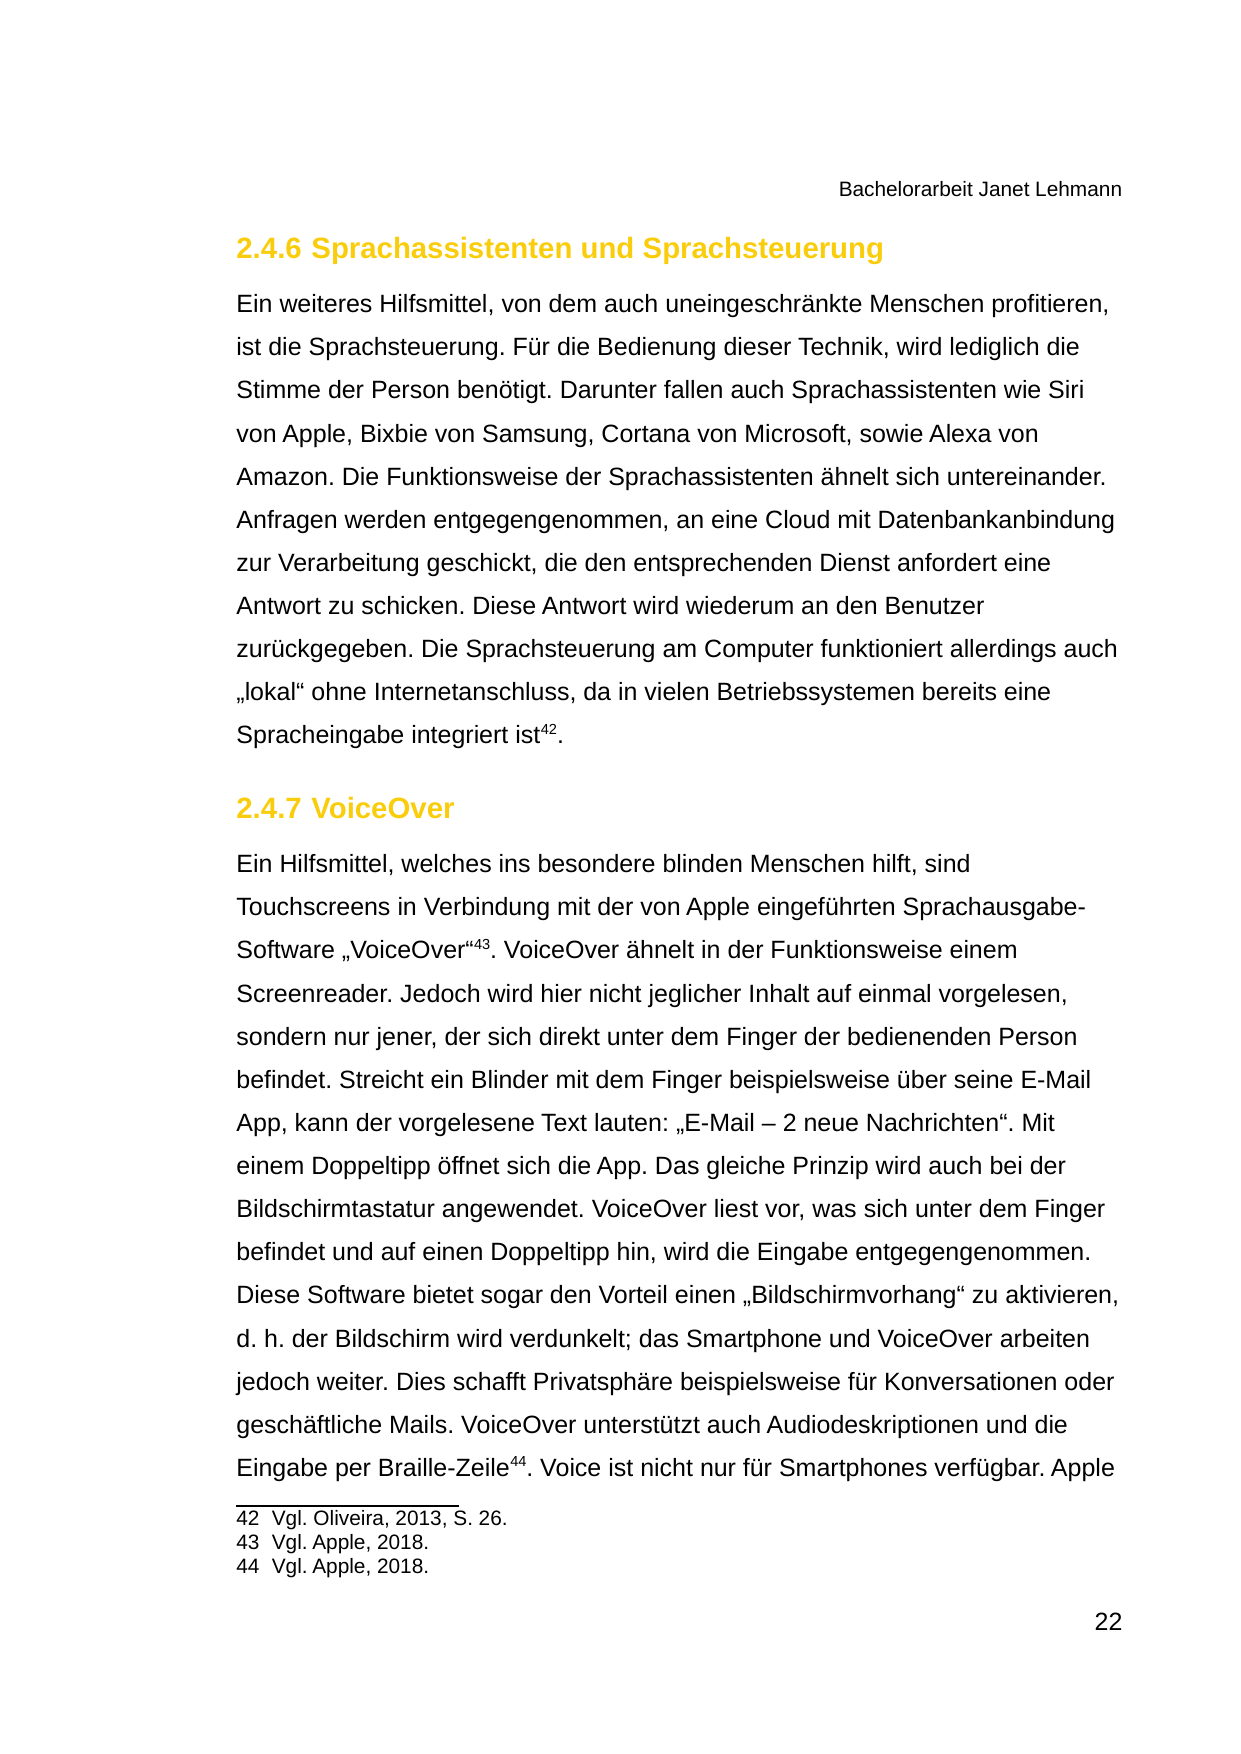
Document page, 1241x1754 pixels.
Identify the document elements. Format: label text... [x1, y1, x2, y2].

subtitle Sprachassistenten und Sprachsteuerung [236, 231, 1122, 264]
text Vgl. Apple, 2018. [236, 1554, 1122, 1578]
text Ein Hilfsmittel, welches ins besondere blinden Menschen hilft, sind Touchscreens in Verbindung mit der von Apple eingeführten Sprachausgabe-Software „VoiceOver“. VoiceOver ähnelt in der Funktionsweise einem Screenreader. Jedoch wird hier nicht jeglicher Inhalt auf einmal vorgelesen, sondern nur jener, der sich direkt unter dem Finger der bedienenden Person befindet. Streicht ein Blinder mit dem Finger beispielsweise über seine E-Mail App, kann der vorgelesene Text lauten: „E-Mail – 2 neue Nachrichten“. Mit einem Doppeltipp öffnet sich die App. Das gleiche Prinzip wird auch bei der Bildschirmtastatur angewendet. VoiceOver liest vor, was sich unter dem Finger befindet und auf einen Doppeltipp hin, wird die Eingabe entgegengenommen. Diese Software bietet sogar den Vorteil einen „Bildschirmvorhang“ zu aktivieren, d. h. der Bildschirm wird verdunkelt; das Smartphone und VoiceOver arbeiten jedoch weiter. Dies schafft Privatsphäre beispielsweise für Konversationen oder geschäftliche Mails. VoiceOver unterstützt auch Audiodeskriptionen und die Eingabe per Braille-Zeile. Voice ist nicht nur für Smartphones verfügbar. Apple [236, 849, 1122, 1482]
text Ein weiteres Hilfsmittel, von dem auch uneingeschränkte Menschen profitieren, ist die Sprachsteuerung. Für die Bedienung dieser Technik, wird lediglich die Stimme der Person benötigt. Darunter fallen auch Sprachassistenten wie Siri von Apple, Bixbie von Samsung, Cortana von Microsoft, sowie Alexa von Amazon. Die Funktionsweise der Sprachassistenten ähnelt sich untereinander. Anfragen werden entgegengenommen, an eine Cloud mit Datenbankanbindung zur Verarbeitung geschickt, die den entsprechenden Dienst anfordert eine Antwort zu schicken. Diese Antwort wird wiederum an den Benutzer zurückgegeben. Die Sprachsteuerung am Computer funktioniert allerdings auch „lokal“ ohne Internetanschluss, da in vielen Betriebssystemen bereits eine Spracheingabe integriert ist. [236, 289, 1122, 749]
text Vgl. Oliveira, 2013, S. 26. [236, 1506, 1122, 1530]
subtitle VoiceOver [236, 791, 1122, 824]
text Vgl. Apple, 2018. [236, 1530, 1122, 1554]
